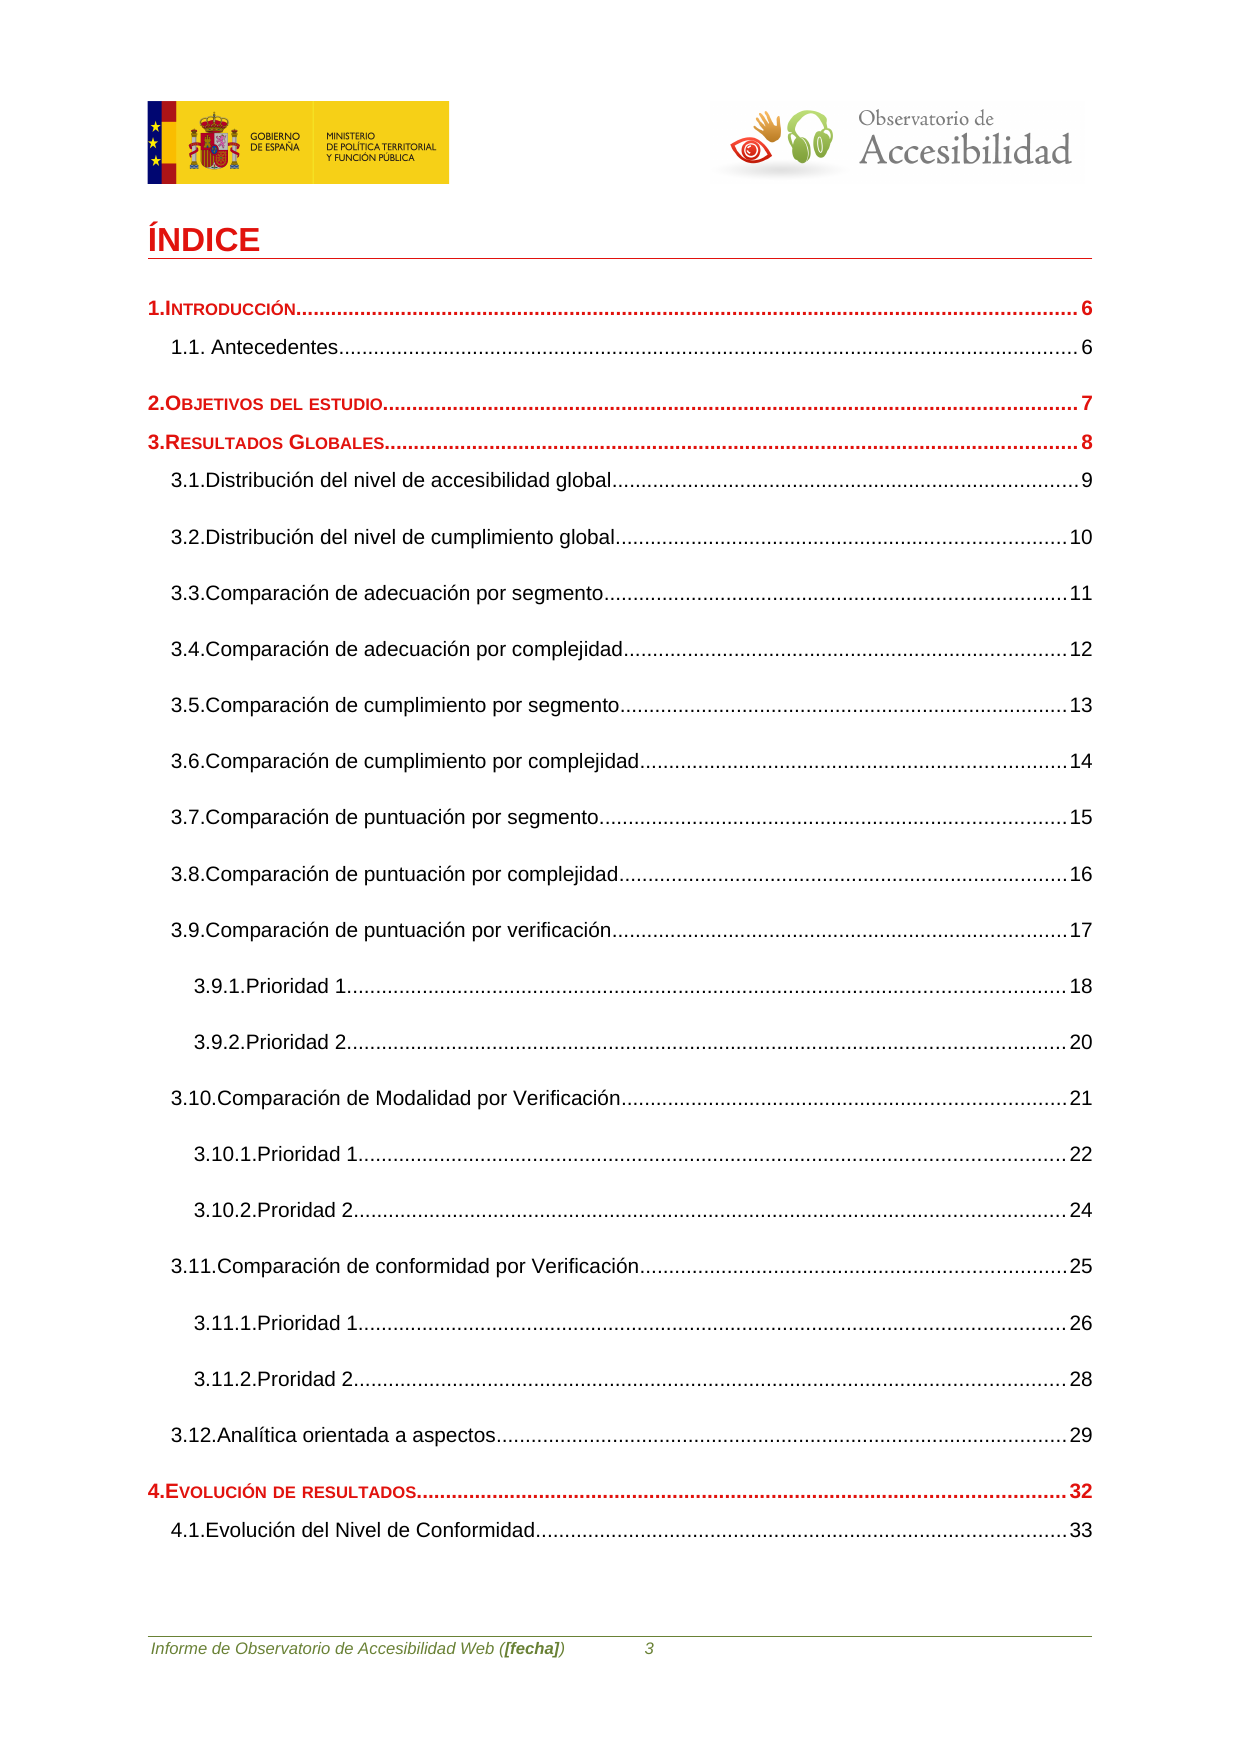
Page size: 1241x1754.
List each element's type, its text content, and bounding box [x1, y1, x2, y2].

text 3.5.Comparación de cumplimiento por segmento 13 [171, 693, 1092, 717]
text 3.7.Comparación de puntuación por segmento 15 [171, 805, 1092, 829]
text 3.10.1.Prioridad 1 22 [193, 1142, 1092, 1166]
text 3.Resultados Globales 8 [148, 429, 1092, 453]
text 3.9.1.Prioridad 1 18 [193, 974, 1092, 998]
text 3.2.Distribución del nivel de cumplimiento global 10 [171, 524, 1092, 548]
text 3.6.Comparación de cumplimiento por complejidad 14 [171, 749, 1092, 773]
text 3.9.Comparación de puntuación por verificación 17 [171, 917, 1092, 941]
text 3.4.Comparación de adecuación por complejidad 12 [171, 637, 1092, 661]
picture [710, 101, 1086, 184]
text 1.1. Antecedentes 6 [171, 334, 1092, 358]
text 3.1.Distribución del nivel de accesibilidad global 9 [171, 468, 1092, 492]
text 3.10.Comparación de Modalidad por Verificación 21 [171, 1086, 1092, 1110]
text 3.3.Comparación de adecuación por segmento 11 [171, 581, 1092, 604]
text Índice [148, 220, 1092, 258]
text 3.11.1.Prioridad 1 26 [193, 1311, 1092, 1334]
text 3.11.Comparación de conformidad por Verificación 25 [171, 1254, 1092, 1278]
text 3.10.2.Proridad 2 24 [193, 1198, 1092, 1222]
text 3.9.2.Prioridad 2 20 [193, 1030, 1092, 1054]
picture [147, 101, 450, 184]
text 4.1.Evolución del Nivel de Conformidad 33 [171, 1518, 1092, 1542]
text 2.Objetivos del estudio 7 [148, 391, 1092, 414]
text 3.11.2.Proridad 2 28 [193, 1367, 1092, 1391]
text 4.Evolución de resultados 32 [148, 1479, 1092, 1503]
text 3.8.Comparación de puntuación por complejidad 16 [171, 861, 1092, 885]
text 1.Introducción 6 [148, 296, 1092, 319]
text 3.12.Analítica orientada a aspectos 29 [171, 1423, 1092, 1447]
